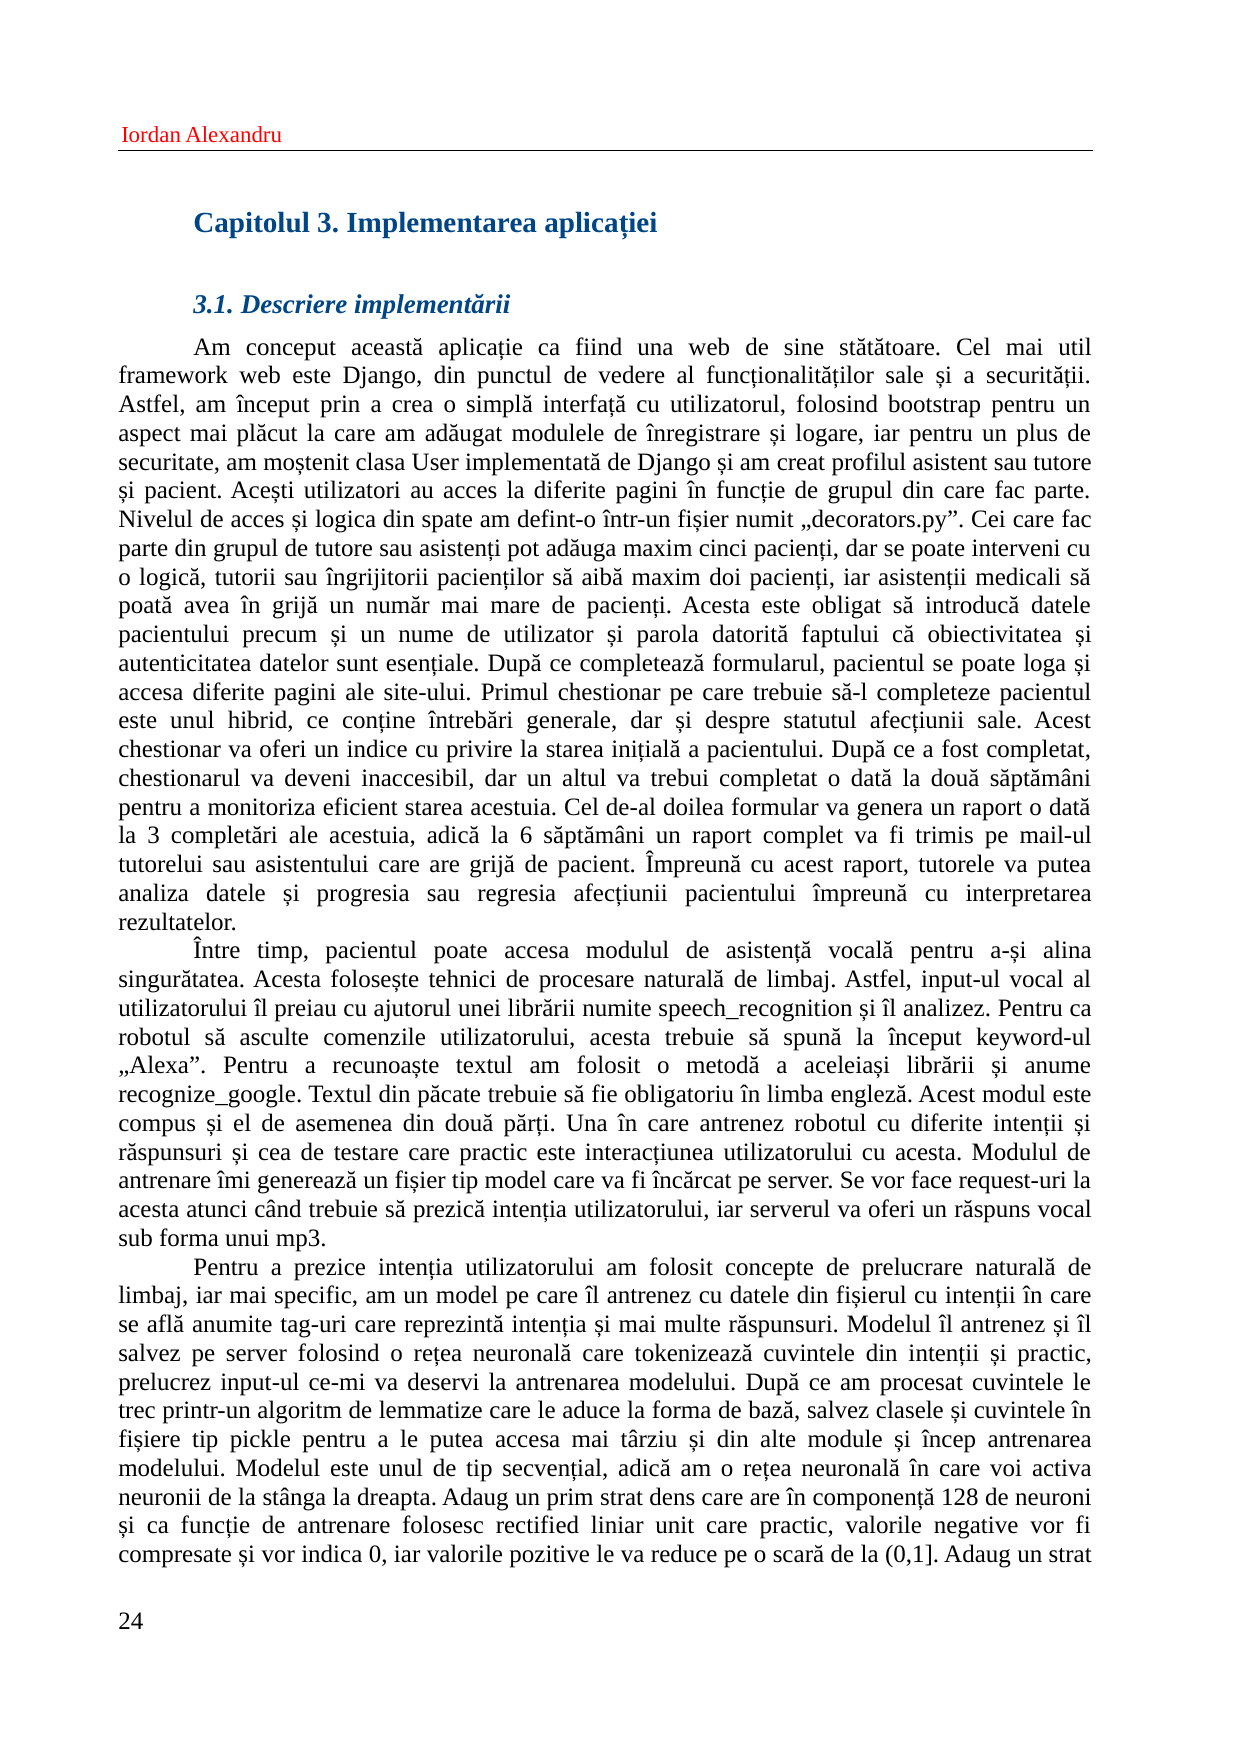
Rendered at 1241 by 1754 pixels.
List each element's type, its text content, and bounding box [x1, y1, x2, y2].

subtitle Implementarea aplicației [118, 205, 1093, 238]
text Pentru a prezice intenția utilizatorului am folosit concepte de prelucrare naturală de limbaj, iar mai specific, am un model pe care îl antrenez cu datele din fișierul cu intenții în care se află anumite tag-uri care reprezintă intenția și mai multe răspunsuri. Modelul îl antrenez și îl salvez pe server folosind o rețea neuronală care tokenizează cuvintele din intenții și practic, prelucrez input-ul ce-mi va deservi la antrenarea modelului. După ce am procesat cuvintele le trec printr-un algoritm de lemmatize care le aduce la forma de bază, salvez clasele și cuvintele în fișiere tip pickle pentru a le putea accesa mai târziu și din alte module și încep antrenarea modelului. Modelul este unul de tip secvențial, adică am o rețea neuronală în care voi activa neuronii de la stânga la dreapta. Adaug un prim strat dens care are în componență 128 de neuroni și ca funcție de antrenare folosesc rectified liniar unit care practic, valorile negative vor fi compresate și vor indica 0, iar valorile pozitive le va reduce pe o scară de la (0,1]. Adaug un strat [118, 1252, 1093, 1568]
text Între timp, pacientul poate accesa modulul de asistență vocală pentru a-și alina singurătatea. Acesta folosește tehnici de procesare naturală de limbaj. Astfel, input-ul vocal al utilizatorului îl preiau cu ajutorul unei librării numite speech_recognition și îl analizez. Pentru ca robotul să asculte comenzile utilizatorului, acesta trebuie să spună la început keyword-ul „Alexa”. Pentru a recunoaște textul am folosit o metodă a aceleiași librării și anume recognize_google. Textul din păcate trebuie să fie obligatoriu în limba engleză. Acest modul este compus și el de asemenea din două părți. Una în care antrenez robotul cu diferite intenții și răspunsuri și cea de testare care practic este interacțiunea utilizatorului cu acesta. Modulul de antrenare îmi generează un fișier tip model care va fi încărcat pe server. Se vor face request-uri la acesta atunci când trebuie să prezică intenția utilizatorului, iar serverul va oferi un răspuns vocal sub forma unui mp3. [118, 935, 1093, 1252]
text Am conceput această aplicație ca fiind una web de sine stătătoare. Cel mai util framework web este Django, din punctul de vedere al funcționalităților sale și a securității. Astfel, am început prin a crea o simplă interfață cu utilizatorul, folosind bootstrap pentru un aspect mai plăcut la care am adăugat modulele de înregistrare și logare, iar pentru un plus de securitate, am moștenit clasa User implementată de Django și am creat profilul asistent sau tutore și pacient. Acești utilizatori au acces la diferite pagini în funcție de grupul din care fac parte. Nivelul de acces și logica din spate am defint-o într-un fișier numit „decorators.py”. Cei care fac parte din grupul de tutore sau asistenți pot adăuga maxim cinci pacienți, dar se poate interveni cu o logică, tutorii sau îngrijitorii pacienților să aibă maxim doi pacienți, iar asistenții medicali să poată avea în grijă un număr mai mare de pacienți. Acesta este obligat să introducă datele pacientului precum și un nume de utilizator și parola datorită faptului că obiectivitatea și autenticitatea datelor sunt esențiale. După ce completează formularul, pacientul se poate loga și accesa diferite pagini ale site-ului. Primul chestionar pe care trebuie să-l completeze pacientul este unul hibrid, ce conține întrebări generale, dar și despre statutul afecțiunii sale. Acest chestionar va oferi un indice cu privire la starea inițială a pacientului. După ce a fost completat, chestionarul va deveni inaccesibil, dar un altul va trebui completat o dată la două săptămâni pentru a monitoriza eficient starea acestuia. Cel de-al doilea formular va genera un raport o dată la 3 completări ale acestuia, adică la 6 săptămâni un raport complet va fi trimis pe mail-ul tutorelui sau asistentului care are grijă de pacient. Împreună cu acest raport, tutorele va putea analiza datele și progresia sau regresia afecțiunii pacientului împreună cu interpretarea rezultatelor. [118, 332, 1093, 935]
subtitle Descriere implementării [193, 288, 1093, 319]
